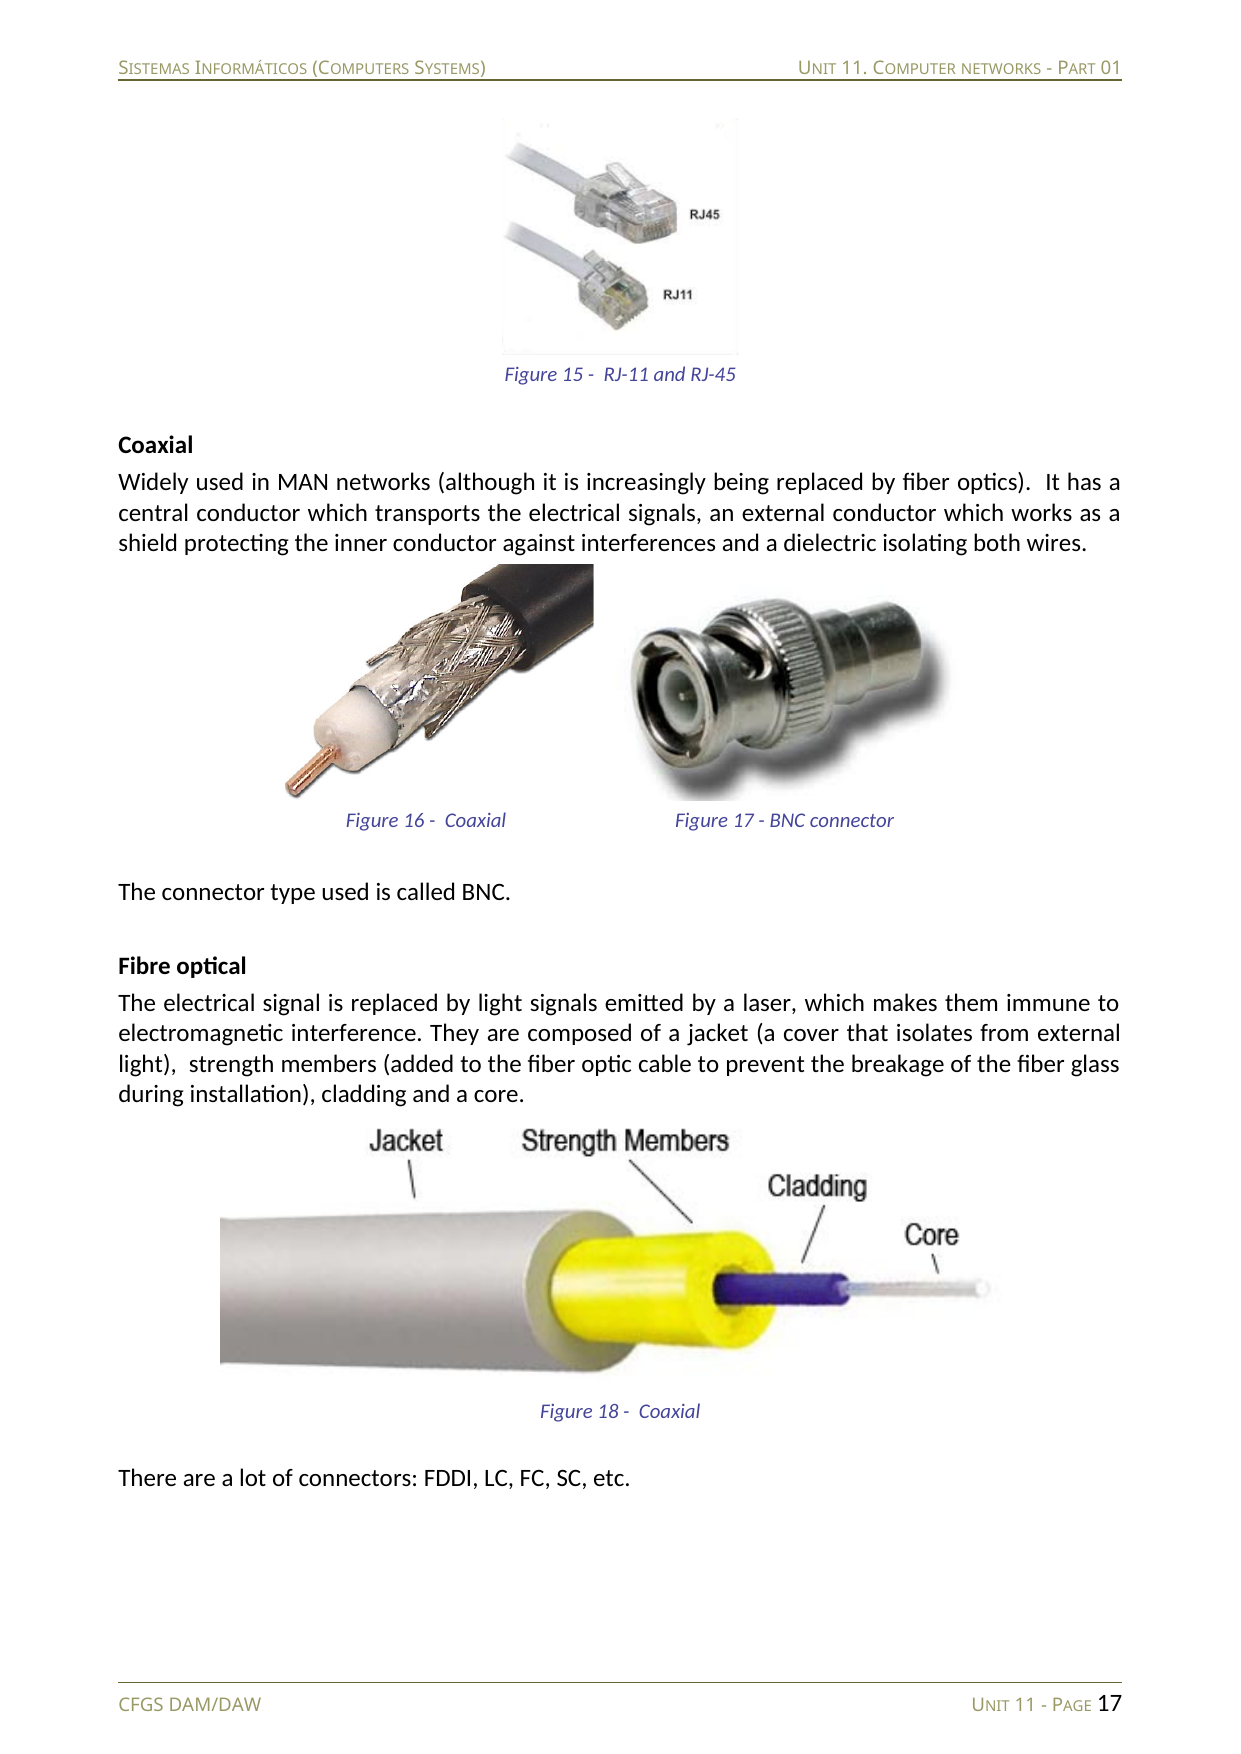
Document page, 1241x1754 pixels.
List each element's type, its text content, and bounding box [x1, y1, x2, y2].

text Figure 16 - Coaxial Figure 17 - BNC connector [118, 807, 1122, 833]
picture [278, 564, 962, 801]
text Widely used in MAN networks (although it is increasingly being replaced by fiber optics). It has a central conductor which transports the electrical signals, an external conductor which works as a shield protecting the inner conductor against interferences and a dielectric isolating both wires. [118, 467, 1122, 558]
text Figure 15 - RJ-11 and RJ-45 [118, 361, 1122, 386]
text The connector type used is called BNC. [118, 876, 1122, 907]
picture [220, 1115, 1021, 1392]
text There are a lot of connectors: FDDI, LC, FC, SC, etc. [118, 1462, 1122, 1493]
picture [502, 118, 739, 355]
text Coaxial [118, 429, 1122, 460]
text Fibre optical [118, 950, 1122, 981]
text Figure 18 - Coaxial [118, 1398, 1122, 1424]
text The electrical signal is replaced by light signals emitted by a laser, which makes them immune to electromagnetic interference. They are composed of a jacket (a cover that isolates from external light), strength members (added to the fiber optic cable to prevent the breakage of the fiber glass during installation), cladding and a core. [118, 987, 1122, 1109]
